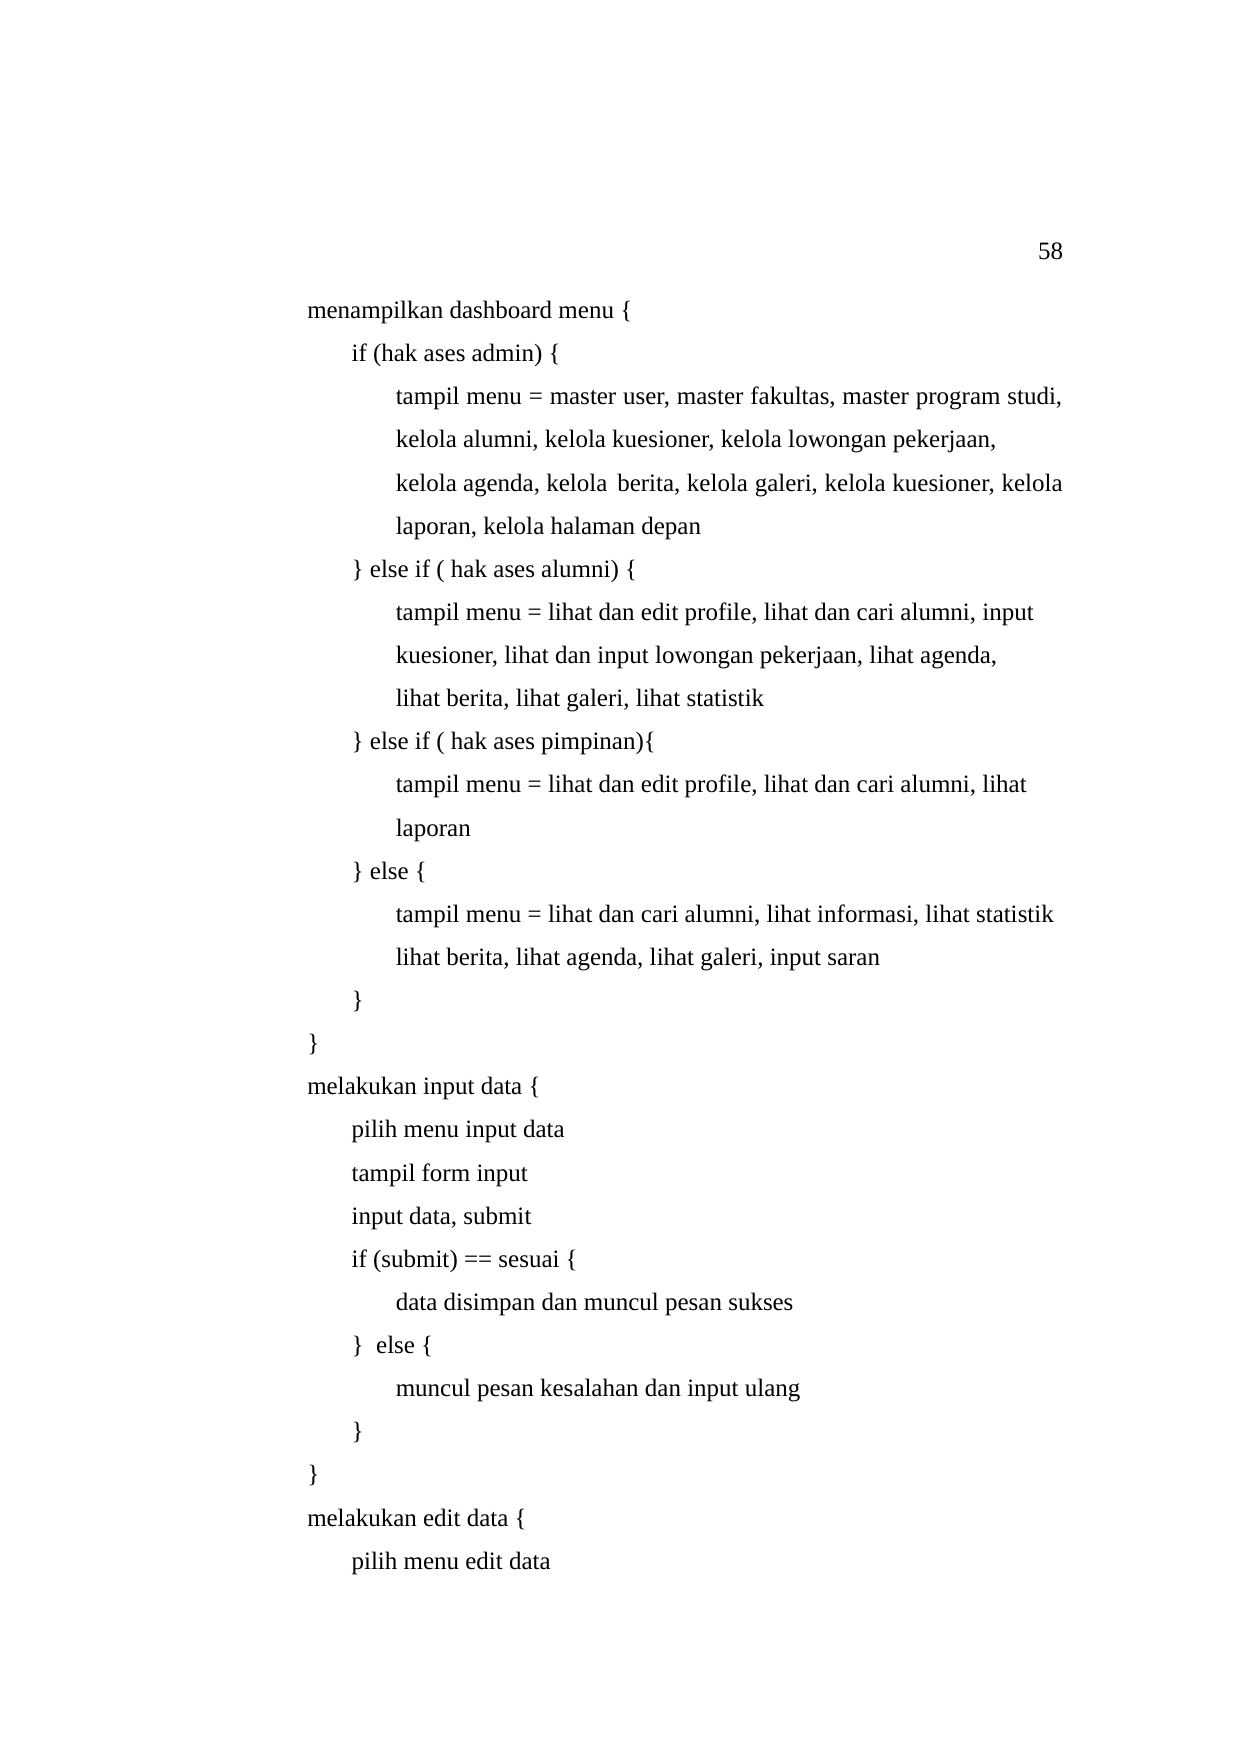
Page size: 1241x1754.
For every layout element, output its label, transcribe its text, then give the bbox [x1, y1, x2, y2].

text } [307, 1416, 1063, 1445]
text pilih menu edit data [307, 1546, 1063, 1574]
text if (hak ases admin) { [307, 338, 1063, 367]
text } [307, 1459, 1063, 1488]
text } else if ( hak ases pimpinan){ [307, 726, 1063, 755]
text } else { [307, 856, 1063, 884]
text muncul pesan kesalahan dan input ulang [307, 1373, 1063, 1402]
text tampil menu = lihat dan edit profile, lihat dan cari alumni, lihat laporan [307, 769, 1063, 841]
text tampil menu = master user, master fakultas, master program studi, kelola alumni, kelola kuesioner, kelola lowongan pekerjaan, kelola agenda, kelola berita, kelola galeri, kelola kuesioner, kelola laporan, kelola halaman depan [307, 381, 1063, 539]
text } [307, 1028, 1063, 1057]
text tampil menu = lihat dan cari alumni, lihat informasi, lihat statistik lihat berita, lihat agenda, lihat galeri, input saran [307, 899, 1063, 971]
text melakukan edit data { [307, 1503, 1063, 1531]
text input data, submit [307, 1201, 1063, 1229]
text tampil menu = lihat dan edit profile, lihat dan cari alumni, input kuesioner, lihat dan input lowongan pekerjaan, lihat agenda, lihat berita, lihat galeri, lihat statistik [307, 597, 1063, 712]
text if (submit) == sesuai { [307, 1244, 1063, 1273]
text pilih menu input data [307, 1114, 1063, 1143]
text data disimpan dan muncul pesan sukses [307, 1287, 1063, 1316]
text } else if ( hak ases alumni) { [307, 554, 1063, 583]
text menampilkan dashboard menu { [307, 295, 1063, 324]
text tampil form input [307, 1158, 1063, 1186]
text melakukan input data { [307, 1071, 1063, 1100]
text } [307, 985, 1063, 1014]
text } else { [307, 1330, 1063, 1359]
